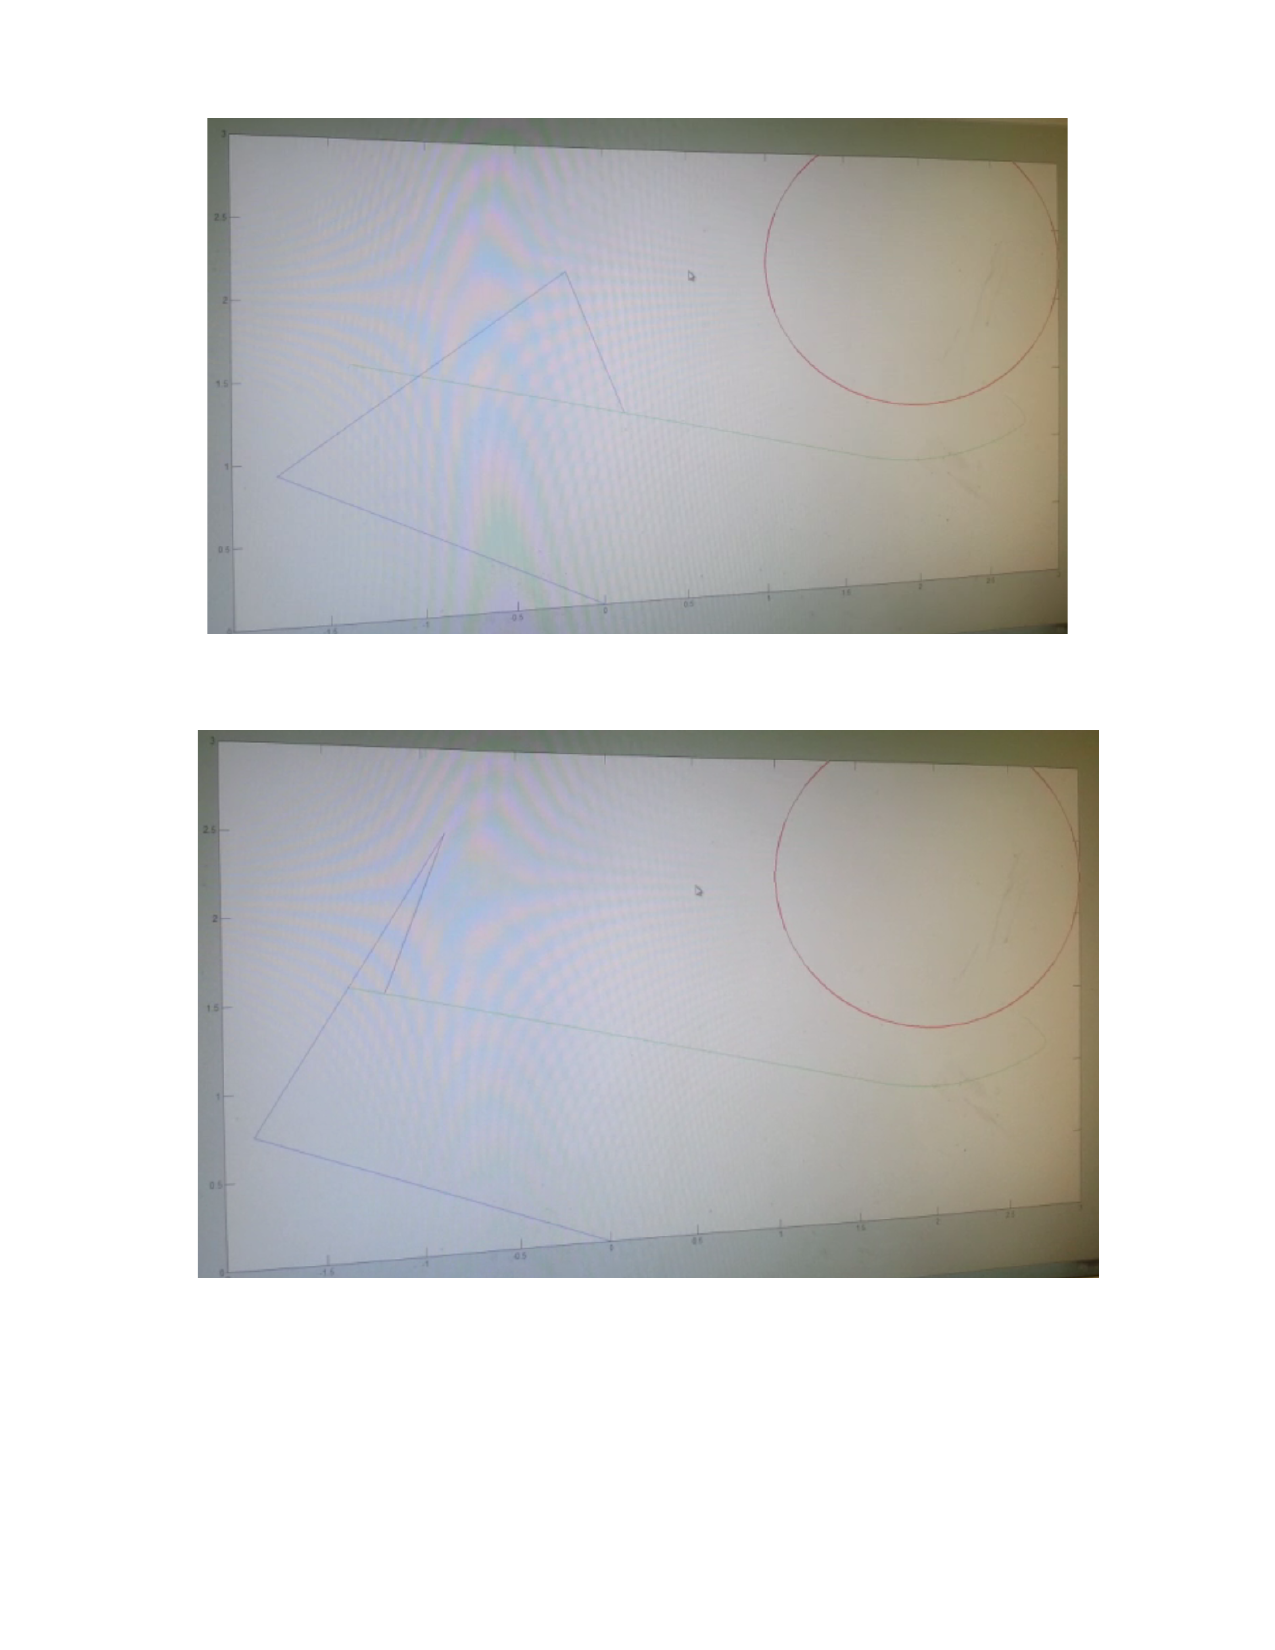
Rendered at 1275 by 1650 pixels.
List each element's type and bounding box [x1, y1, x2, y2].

picture [207, 118, 1068, 634]
picture [197, 730, 1099, 1278]
